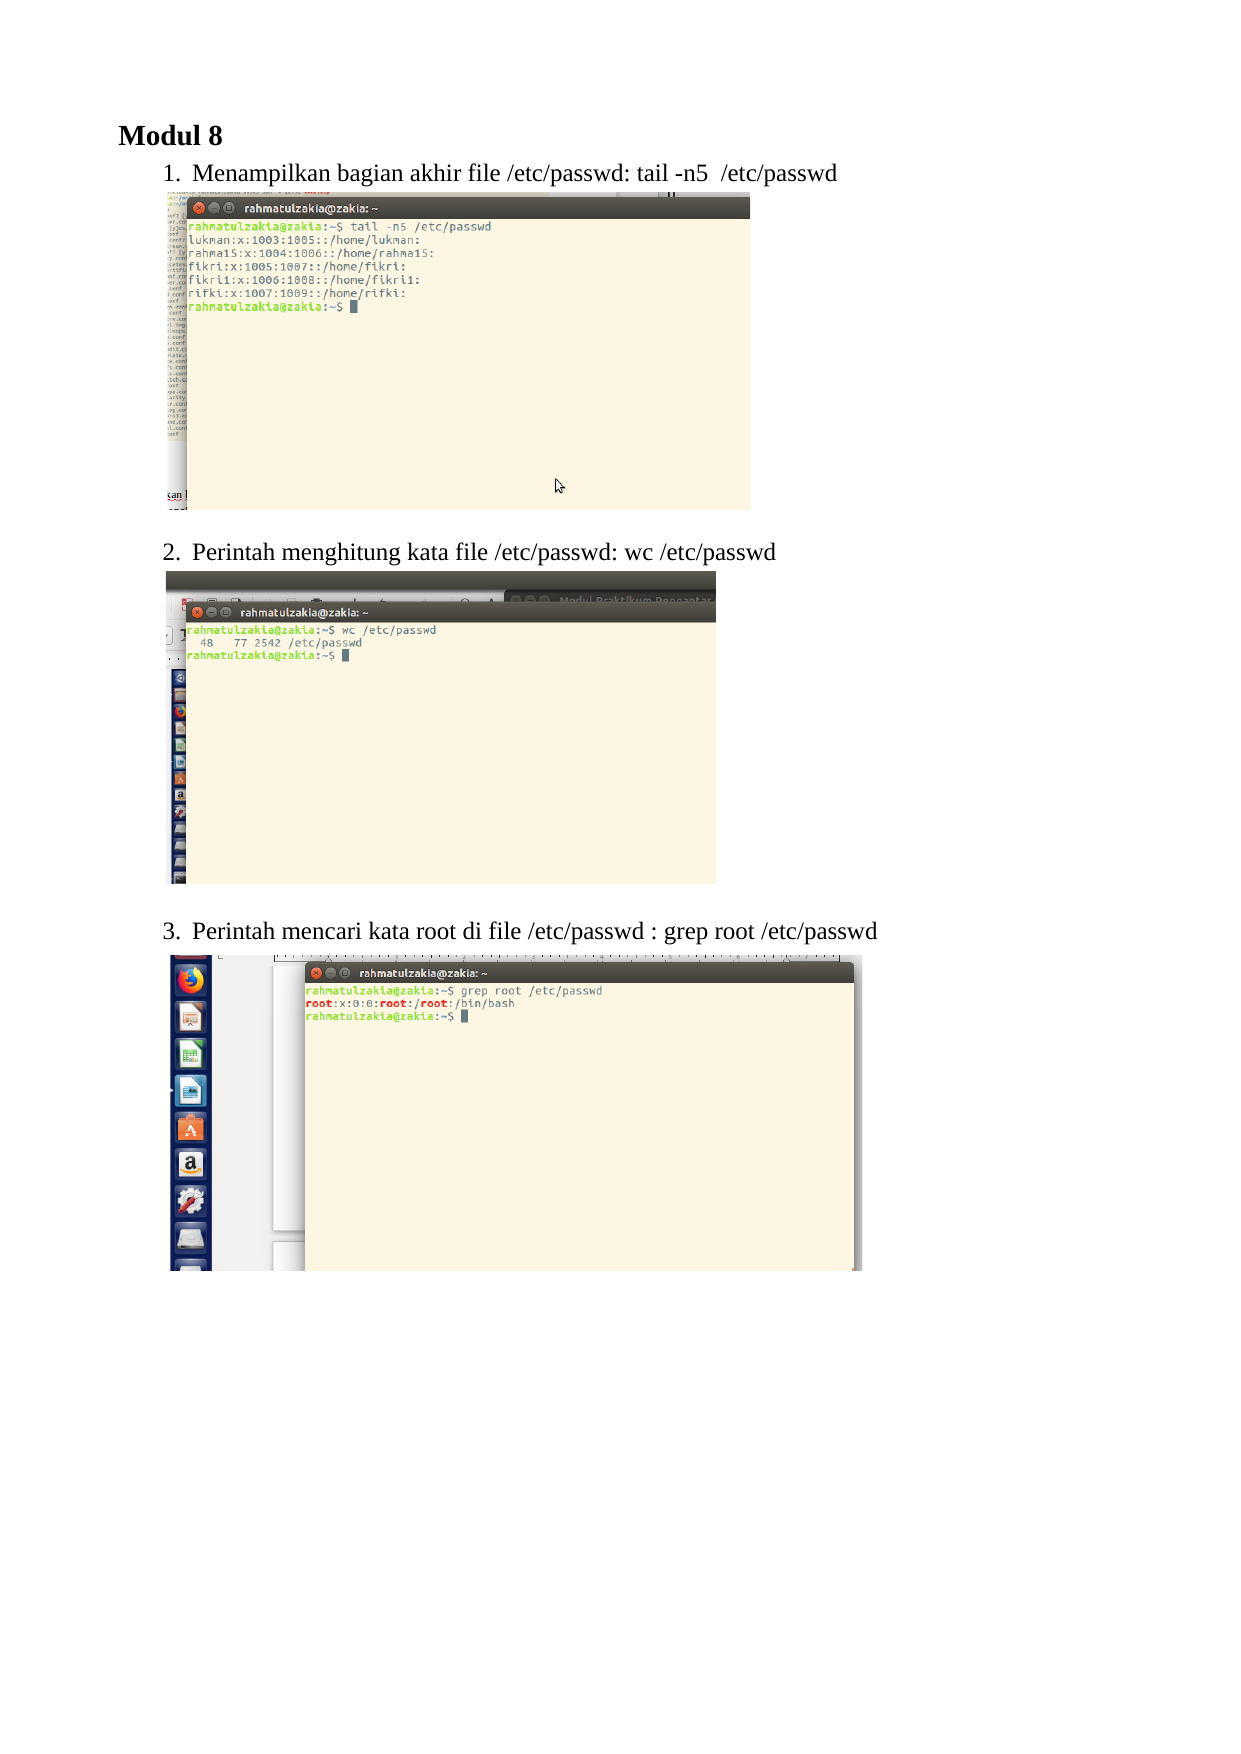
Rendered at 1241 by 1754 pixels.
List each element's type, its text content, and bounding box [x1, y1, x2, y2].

subtitle Modul 8 [118, 118, 1122, 152]
picture [167, 192, 750, 510]
picture [170, 955, 863, 1271]
list Perintah menghitung kata file /etc/passwd: wc /etc/passwd [162, 537, 1122, 566]
list Perintah mencari kata root di file /etc/passwd : grep root /etc/passwd [162, 916, 1122, 945]
list Menampilkan bagian akhir file /etc/passwd: tail -n5 /etc/passwd [162, 158, 1122, 187]
picture [165, 571, 716, 884]
